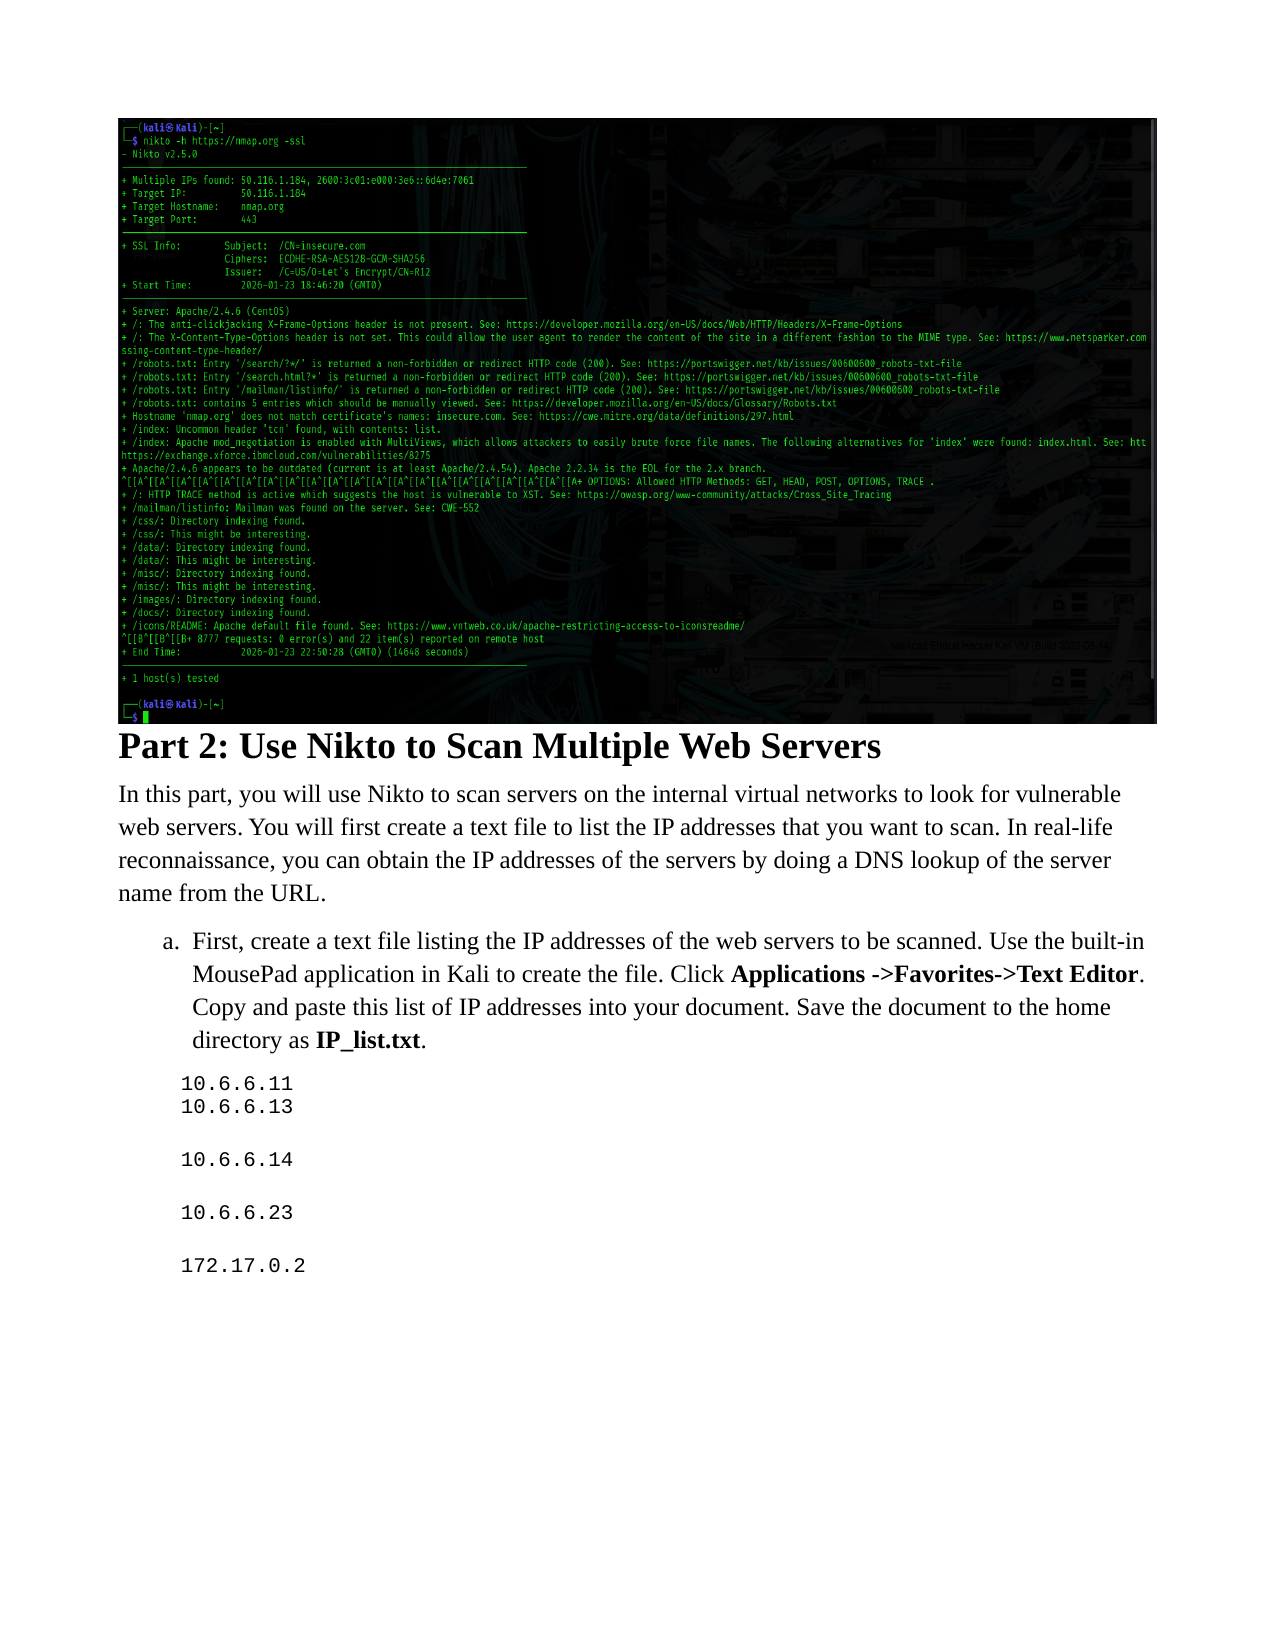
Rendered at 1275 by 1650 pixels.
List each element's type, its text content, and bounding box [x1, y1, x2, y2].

list First, create a text file listing the IP addresses of the web servers to be scanned. Use the built-in MousePad application in Kali to create the file. Click Applications ->Favorites->Text Editor. Copy and paste this list of IP addresses into your document. Save the document to the home directory as IP_list.txt. [162, 926, 1157, 1054]
text 172.17.0.2 [181, 1256, 1157, 1279]
text In this part, you will use Nikto to scan servers on the internal virtual networks to look for vulnerable web servers. You will first create a text file to list the IP addresses that you want to scan. In real-life reconnaissance, you can obtain the IP addresses of the servers by doing a DNS lookup of the server name from the URL. [118, 779, 1157, 907]
subtitle Part 2: Use Nikto to Scan Multiple Web Servers [118, 724, 1157, 767]
text 10.6.6.11 [118, 1072, 1157, 1096]
picture [118, 118, 1157, 724]
text 10.6.6.23 [181, 1202, 1157, 1226]
text 10.6.6.13 [181, 1096, 1157, 1120]
text 10.6.6.14 [181, 1149, 1157, 1173]
